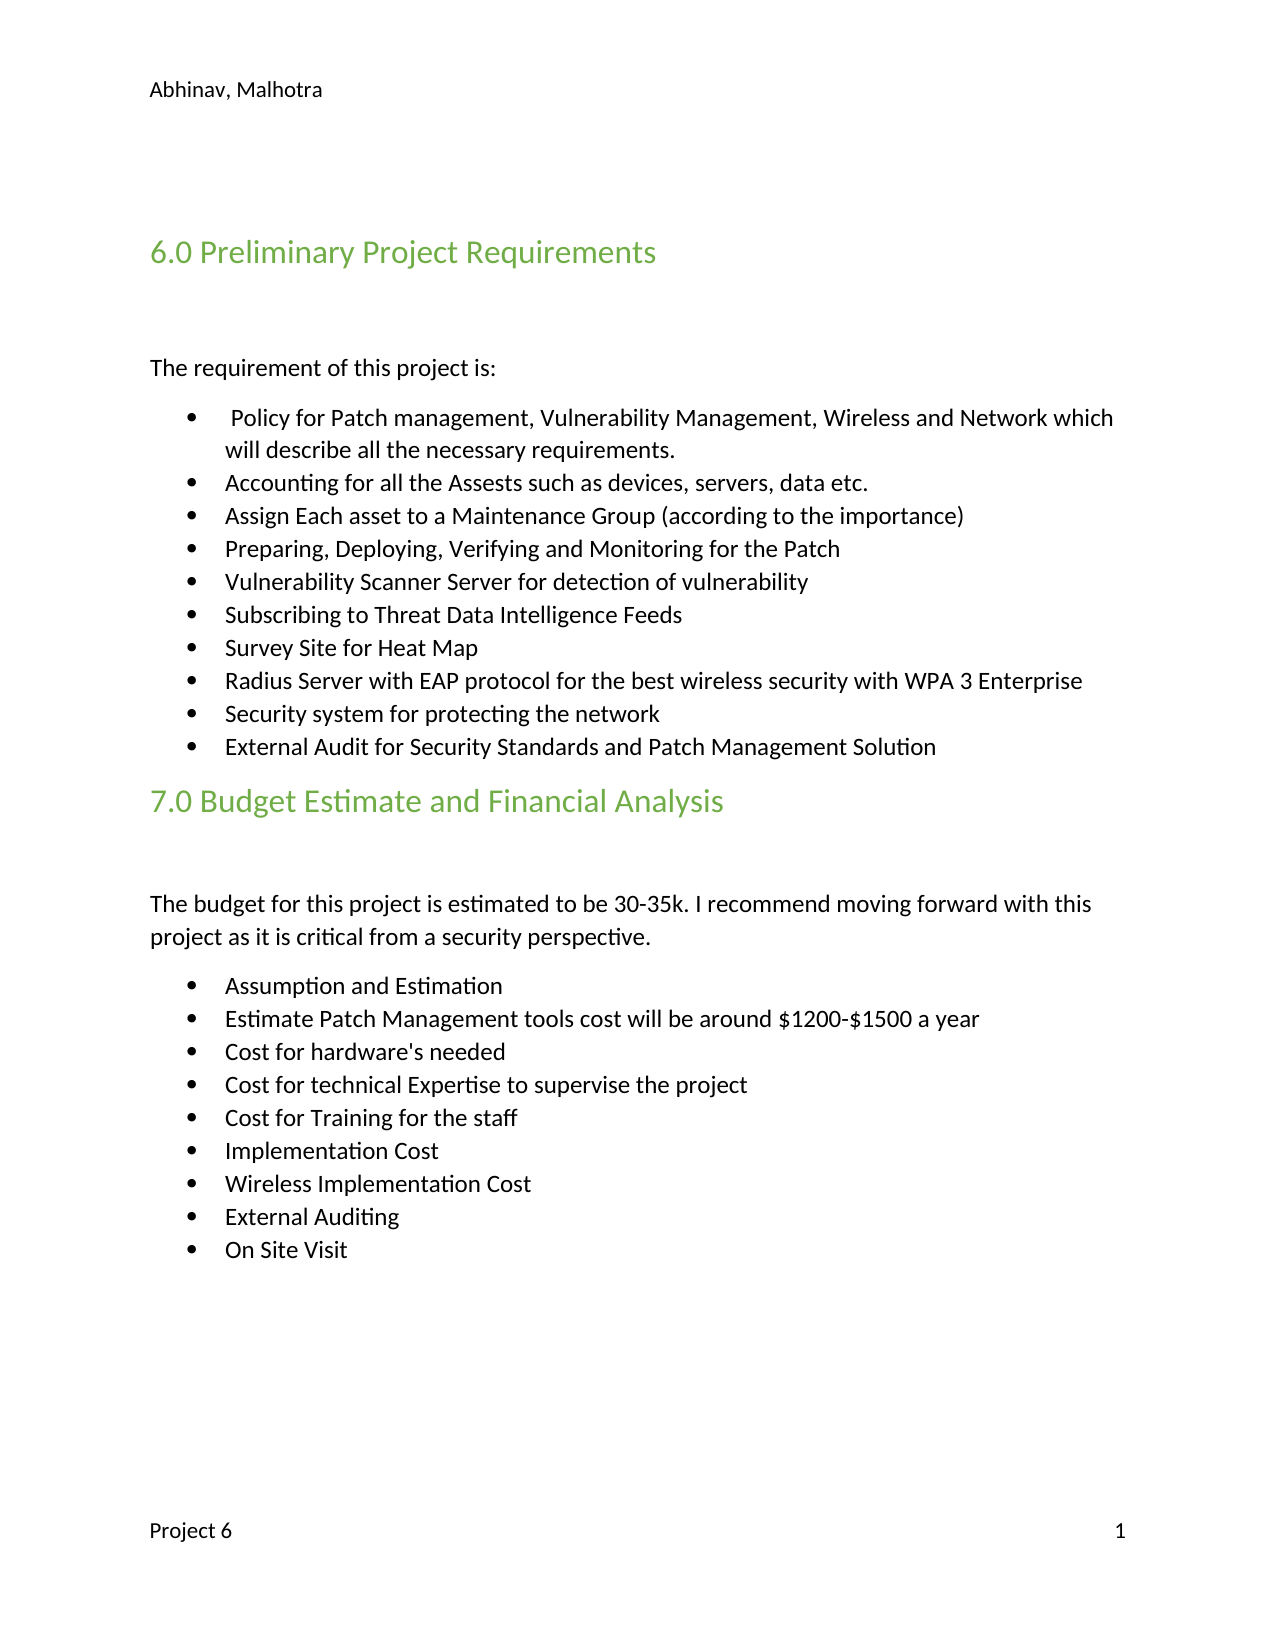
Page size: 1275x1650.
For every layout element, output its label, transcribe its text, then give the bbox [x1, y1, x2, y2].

list Survey Site for Heat Map [187, 632, 1125, 663]
list Security system for protecting the network [187, 698, 1125, 728]
list Policy for Patch management, Vulnerability Management, Wireless and Network which will describe all the necessary requirements. [187, 402, 1125, 465]
list Cost for hardware's needed [187, 1036, 1125, 1067]
list Radius Server with EAP protocol for the best wireless security with WPA 3 Enterprise [187, 665, 1125, 696]
list Estimate Patch Management tools cost will be around $1200-$1500 a year [187, 1003, 1125, 1034]
list Accounting for all the Assests such as devices, servers, data etc. [187, 467, 1125, 498]
list Preparing, Deploying, Verifying and Monitoring for the Patch [187, 533, 1125, 564]
text 7.0 Budget Estimate and Financial Analysis [150, 780, 1125, 821]
list External Auditing [187, 1201, 1125, 1231]
text The requirement of this project is: [150, 352, 1125, 383]
list Implementation Cost [187, 1135, 1125, 1166]
list External Audit for Security Standards and Patch Management Solution [187, 731, 1125, 761]
list Vulnerability Scanner Server for detection of vulnerability [187, 566, 1125, 597]
list Assumption and Estimation [187, 970, 1125, 1001]
list Subscribing to Threat Data Intelligence Feeds [187, 599, 1125, 630]
list On Site Visit [187, 1234, 1125, 1264]
list Assign Each asset to a Maintenance Group (according to the importance) [187, 500, 1125, 531]
list Cost for technical Expertise to supervise the project [187, 1069, 1125, 1100]
list Wireless Implementation Cost [187, 1168, 1125, 1198]
text 6.0 Preliminary Project Requirements [150, 199, 1125, 272]
list Cost for Training for the staff [187, 1102, 1125, 1133]
text The budget for this project is estimated to be 30-35k. I recommend moving forward with this project as it is critical from a security perspective. [150, 888, 1125, 951]
